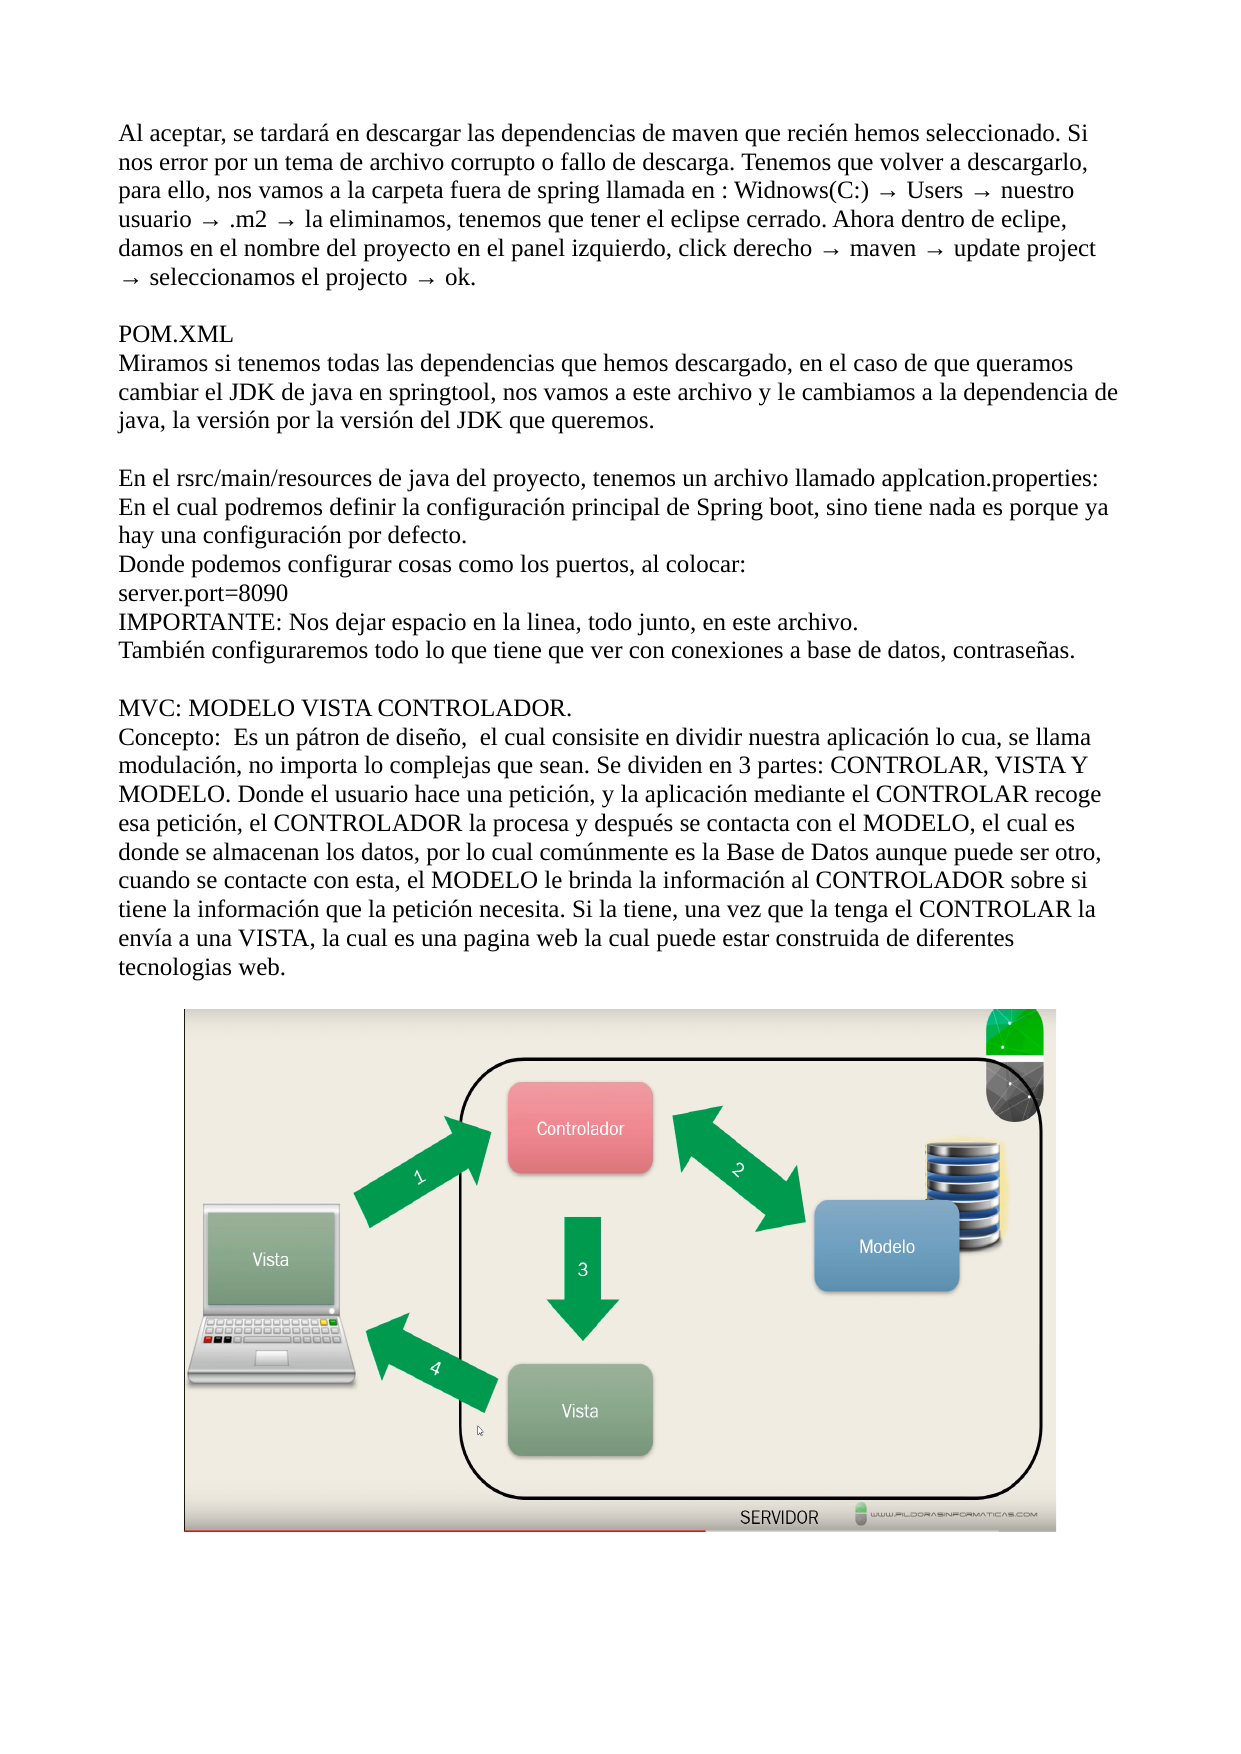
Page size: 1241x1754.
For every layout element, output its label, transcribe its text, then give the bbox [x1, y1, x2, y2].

text Donde podemos configurar cosas como los puertos, al colocar: [118, 549, 1122, 578]
text server.port=8090 [118, 578, 1122, 607]
text Al aceptar, se tardará en descargar las dependencias de maven que recién hemos seleccionado. Si nos error por un tema de archivo corrupto o fallo de descarga. Tenemos que volver a descargarlo, para ello, nos vamos a la carpeta fuera de spring llamada en : Widnows(C:) → Users → nuestro usuario → .m2 → la eliminamos, tenemos que tener el eclipse cerrado. Ahora dentro de eclipe, damos en el nombre del proyecto en el panel izquierdo, click derecho → maven → update project → seleccionamos el projecto → ok. [118, 118, 1122, 291]
text Miramos si tenemos todas las dependencias que hemos descargado, en el caso de que queramos cambiar el JDK de java en springtool, nos vamos a este archivo y le cambiamos a la dependencia de java, la versión por la versión del JDK que queremos. [118, 348, 1122, 434]
text En el rsrc/main/resources de java del proyecto, tenemos un archivo llamado applcation.properties: En el cual podremos definir la configuración principal de Spring boot, sino tiene nada es porque ya hay una configuración por defecto. [118, 463, 1122, 549]
text También configuraremos todo lo que tiene que ver con conexiones a base de datos, contraseñas. [118, 636, 1122, 664]
text POM.XML [118, 319, 1122, 348]
text MVC: MODELO VISTA CONTROLADOR. [118, 693, 1122, 722]
text Concepto: Es un pátron de diseño, el cual consisite en dividir nuestra aplicación lo cua, se llama modulación, no importa lo complejas que sean. Se dividen en 3 partes: CONTROLAR, VISTA Y MODELO. Donde el usuario hace una petición, y la aplicación mediante el CONTROLAR recoge esa petición, el CONTROLADOR la procesa y después se contacta con el MODELO, el cual es donde se almacenan los datos, por lo cual comúnmente es la Base de Datos aunque puede ser otro, cuando se contacte con esta, el MODELO le brinda la información al CONTROLADOR sobre si tiene la información que la petición necesita. Si la tiene, una vez que la tenga el CONTROLAR la envía a una VISTA, la cual es una pagina web la cual puede estar construida de diferentes tecnologias web. [118, 722, 1122, 981]
text IMPORTANTE: Nos dejar espacio en la linea, todo junto, en este archivo. [118, 607, 1122, 636]
